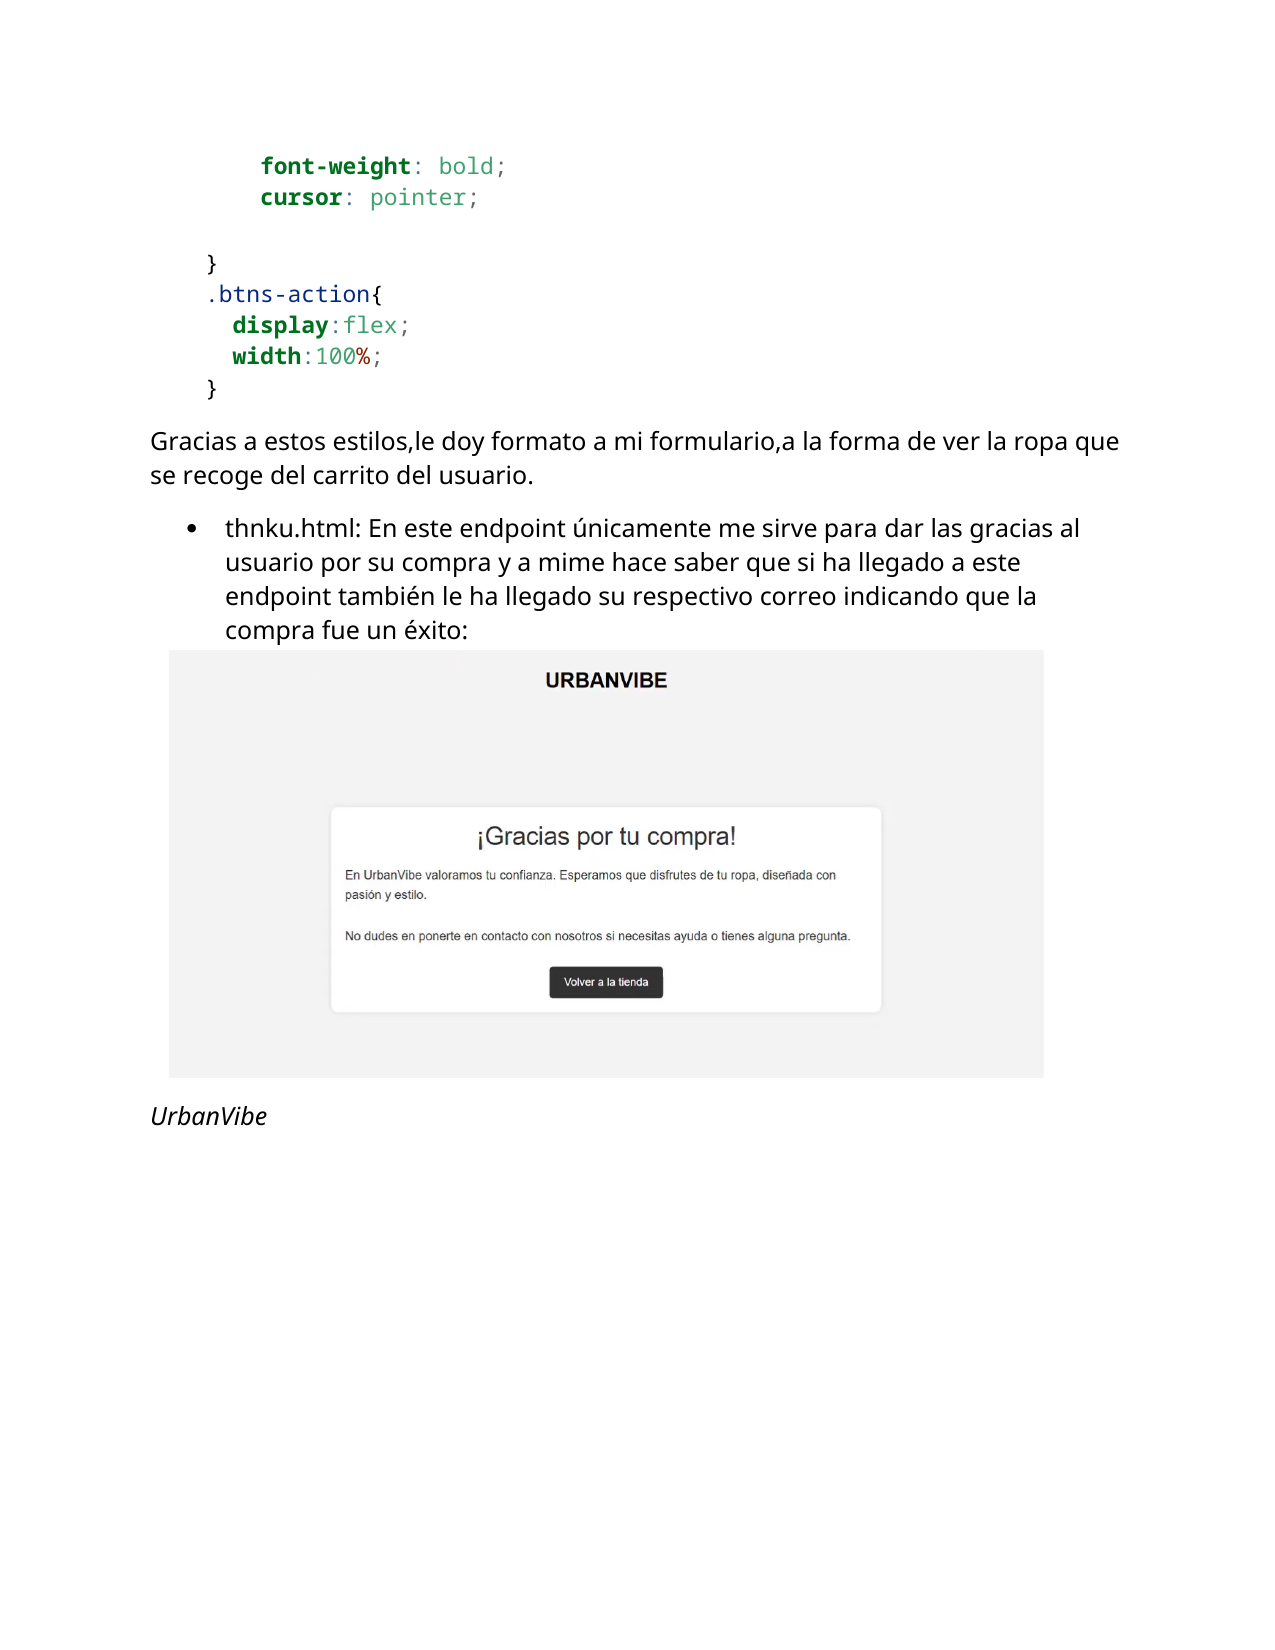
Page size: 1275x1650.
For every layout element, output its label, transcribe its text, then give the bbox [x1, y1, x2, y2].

text font-weight: bold; cursor: pointer; } .btns-action{ display:flex; width:100%; } [150, 150, 1125, 403]
text UrbanVibe [150, 1098, 1125, 1132]
picture [168, 650, 1044, 1078]
text Gracias a estos estilos,le doy formato a mi formulario,a la forma de ver la ropa que se recoge del carrito del usuario. [150, 424, 1125, 492]
list thnku.html: En este endpoint únicamente me sirve para dar las gracias al usuario por su compra y a mime hace saber que si ha llegado a este endpoint también le ha llegado su respectivo correo indicando que la compra fue un éxito: [187, 511, 1125, 647]
